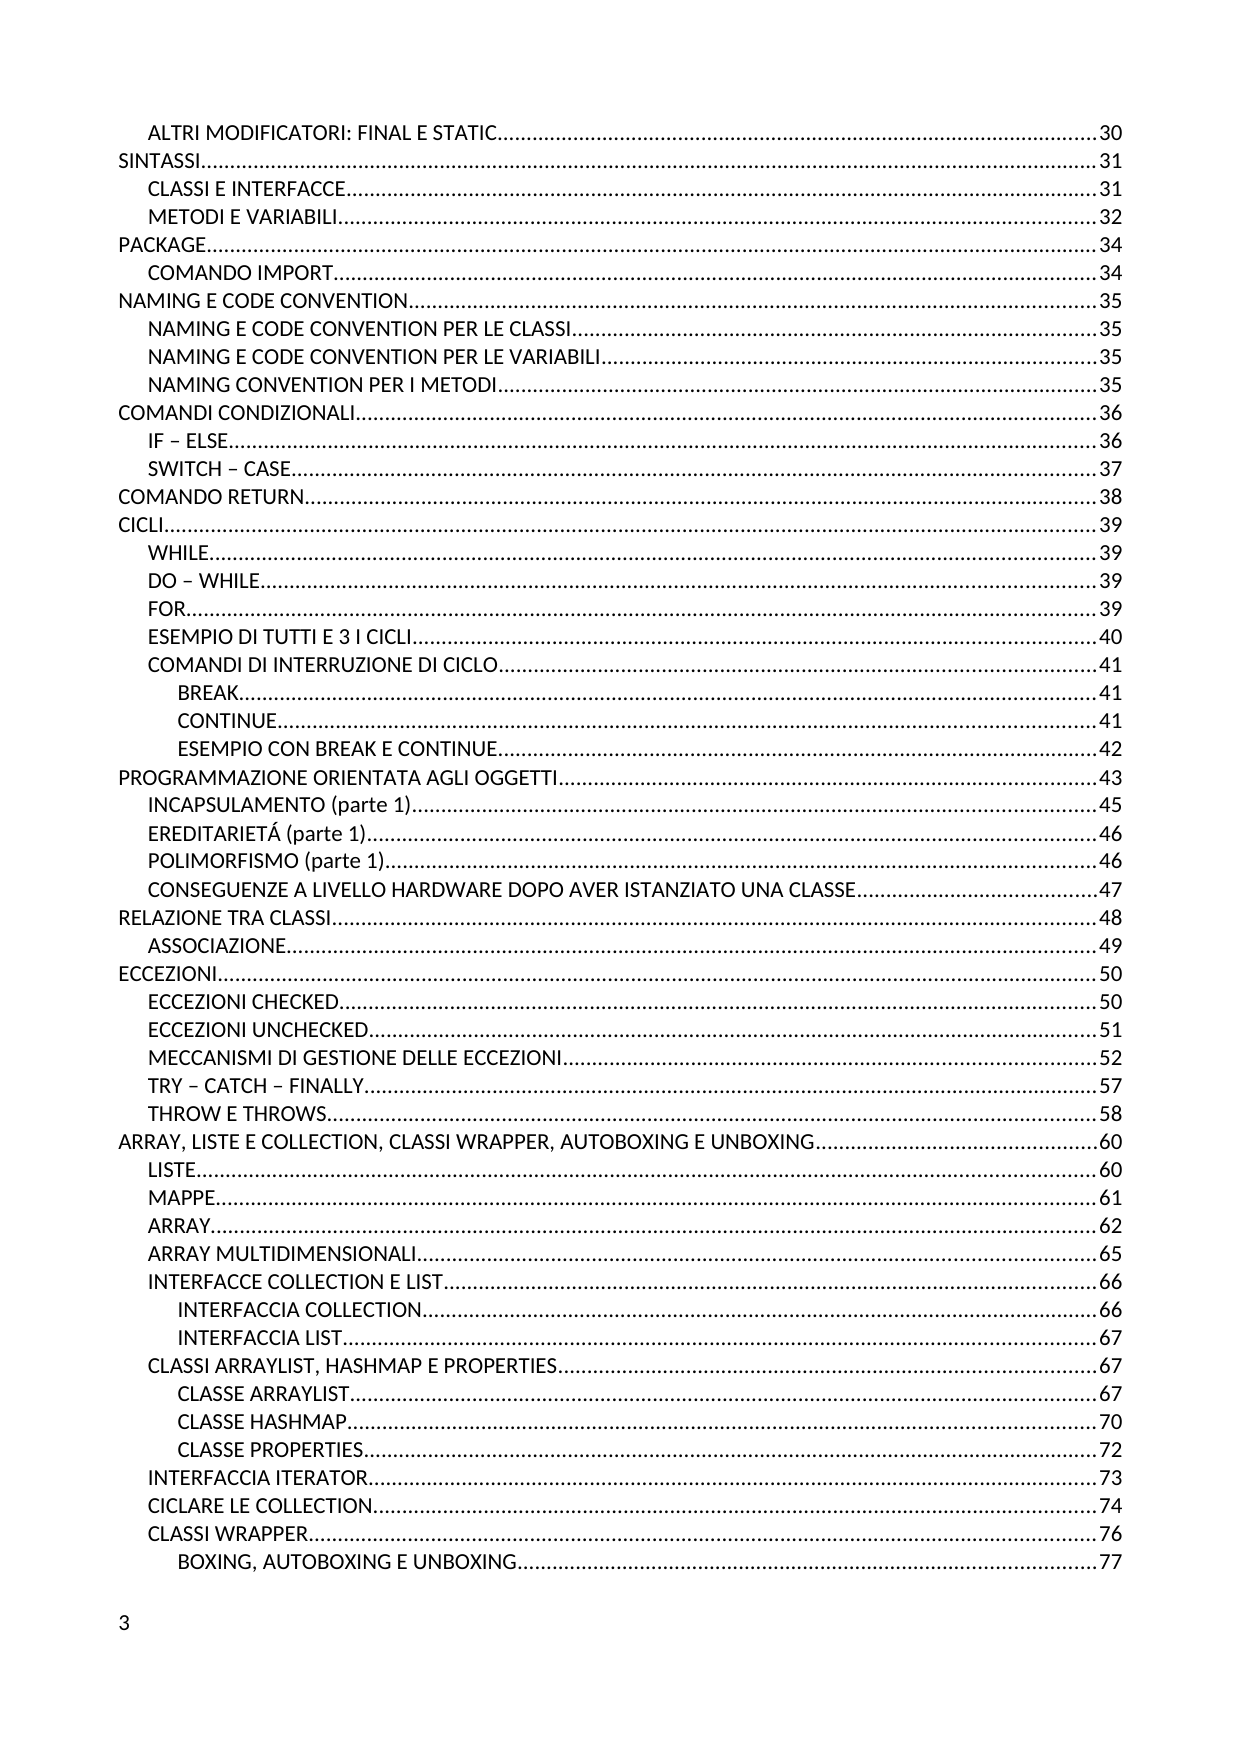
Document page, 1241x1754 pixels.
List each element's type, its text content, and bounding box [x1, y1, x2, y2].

text IF – ELSE 36 [148, 426, 1122, 454]
text COMANDO RETURN 38 [118, 482, 1122, 510]
text CONTINUE 41 [177, 707, 1122, 734]
text NAMING E CODE CONVENTION PER LE VARIABILI 35 [148, 342, 1122, 370]
text PACKAGE 34 [118, 230, 1122, 258]
text ESEMPIO CON BREAK E CONTINUE 42 [177, 734, 1122, 763]
text WHILE 39 [148, 538, 1122, 566]
text ECCEZIONI UNCHECKED 51 [148, 1015, 1122, 1043]
text ECCEZIONI 50 [118, 959, 1122, 987]
text NAMING E CODE CONVENTION PER LE CLASSI 35 [148, 314, 1122, 342]
text COMANDO IMPORT 34 [148, 258, 1122, 286]
text ECCEZIONI CHECKED 50 [148, 987, 1122, 1015]
text SINTASSI 31 [118, 146, 1122, 174]
text COMANDI DI INTERRUZIONE DI CICLO 41 [148, 651, 1122, 678]
text ESEMPIO DI TUTTI E 3 I CICLI 40 [148, 622, 1122, 651]
text SWITCH – CASE 37 [148, 454, 1122, 482]
text BREAK 41 [177, 678, 1122, 707]
text COMANDI CONDIZIONALI 36 [118, 398, 1122, 426]
text ASSOCIAZIONE 49 [148, 931, 1122, 959]
text NAMING E CODE CONVENTION 35 [118, 286, 1122, 314]
text EREDITARIETÁ (parte 1) 46 [148, 819, 1122, 847]
text LISTE 60 [148, 1155, 1122, 1183]
text RELAZIONE TRA CLASSI 48 [118, 903, 1122, 931]
text CICLI 39 [118, 510, 1122, 538]
text INCAPSULAMENTO (parte 1) 45 [148, 791, 1122, 819]
text CLASSI WRAPPER 76 [148, 1519, 1122, 1547]
text MAPPE 61 [148, 1183, 1122, 1211]
text CLASSE PROPERTIES 72 [177, 1435, 1122, 1463]
text INTERFACCIA ITERATOR 73 [148, 1463, 1122, 1491]
text ARRAY MULTIDIMENSIONALI 65 [148, 1239, 1122, 1267]
text DO – WHILE 39 [148, 566, 1122, 594]
text INTERFACCIA LIST 67 [177, 1323, 1122, 1351]
text MECCANISMI DI GESTIONE DELLE ECCEZIONI 52 [148, 1043, 1122, 1071]
text CONSEGUENZE A LIVELLO HARDWARE DOPO AVER ISTANZIATO UNA CLASSE 47 [148, 875, 1122, 903]
text INTERFACCE COLLECTION E LIST 66 [148, 1267, 1122, 1295]
text CLASSE ARRAYLIST 67 [177, 1379, 1122, 1407]
text PROGRAMMAZIONE ORIENTATA AGLI OGGETTI 43 [118, 763, 1122, 791]
text POLIMORFISMO (parte 1) 46 [148, 847, 1122, 875]
text BOXING, AUTOBOXING E UNBOXING 77 [177, 1547, 1122, 1575]
text CLASSI E INTERFACCE 31 [148, 174, 1122, 202]
text THROW E THROWS 58 [148, 1099, 1122, 1127]
text CLASSE HASHMAP 70 [177, 1407, 1122, 1435]
text TRY – CATCH – FINALLY 57 [148, 1071, 1122, 1099]
text ALTRI MODIFICATORI: FINAL E STATIC 30 [148, 118, 1122, 146]
text CLASSI ARRAYLIST, HASHMAP E PROPERTIES 67 [148, 1351, 1122, 1379]
text CICLARE LE COLLECTION 74 [148, 1491, 1122, 1519]
text METODI E VARIABILI 32 [148, 202, 1122, 230]
text ARRAY, LISTE E COLLECTION, CLASSI WRAPPER, AUTOBOXING E UNBOXING 60 [118, 1127, 1122, 1155]
text FOR 39 [148, 594, 1122, 622]
text NAMING CONVENTION PER I METODI 35 [148, 370, 1122, 398]
text INTERFACCIA COLLECTION 66 [177, 1295, 1122, 1323]
text ARRAY 62 [148, 1211, 1122, 1239]
